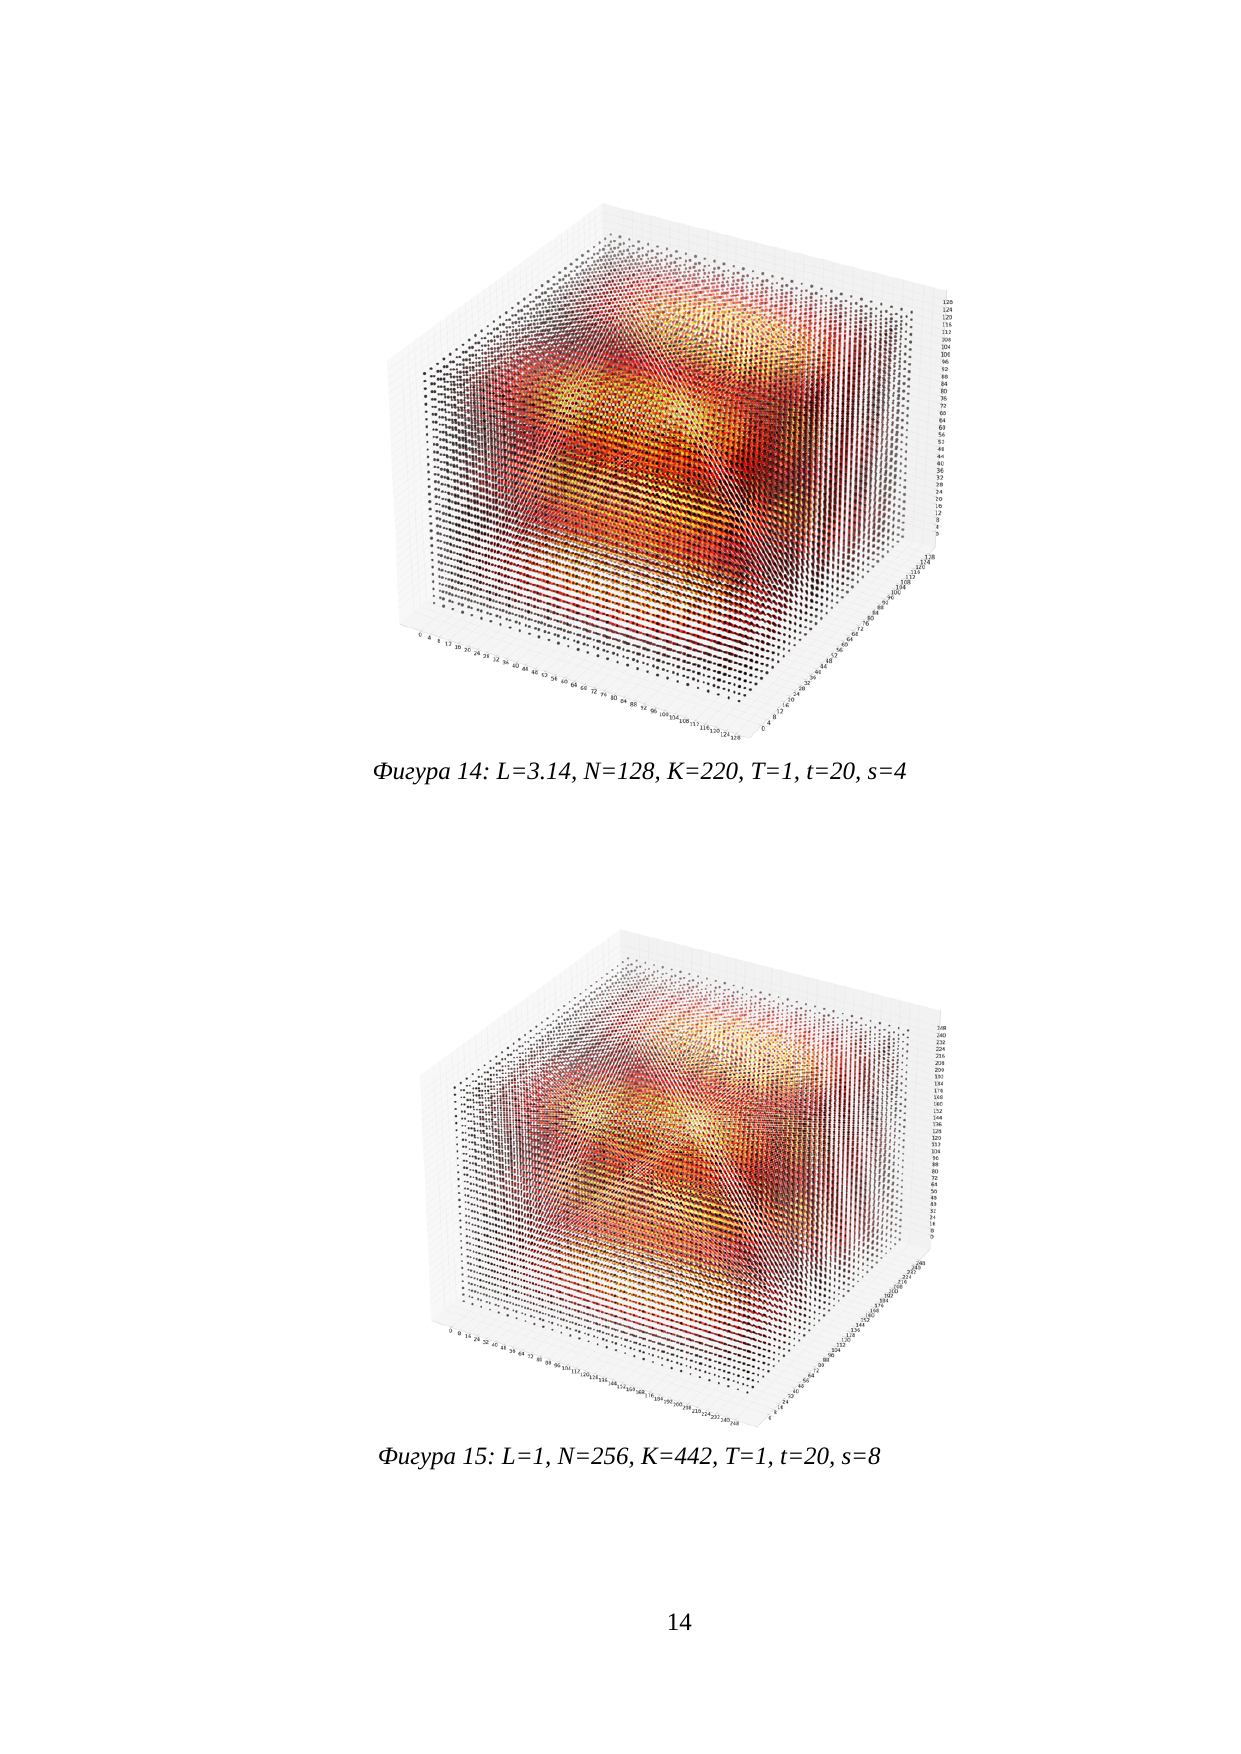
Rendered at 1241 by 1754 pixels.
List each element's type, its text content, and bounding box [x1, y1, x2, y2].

picture [377, 899, 959, 1442]
text Фигура 15: L=1, N=256, K=442, T=1, t=20, s=8 [378, 1442, 958, 1470]
picture [372, 162, 986, 756]
text Фигура 14: L=3.14, N=128, K=220, T=1, t=20, s=4 [372, 756, 986, 785]
